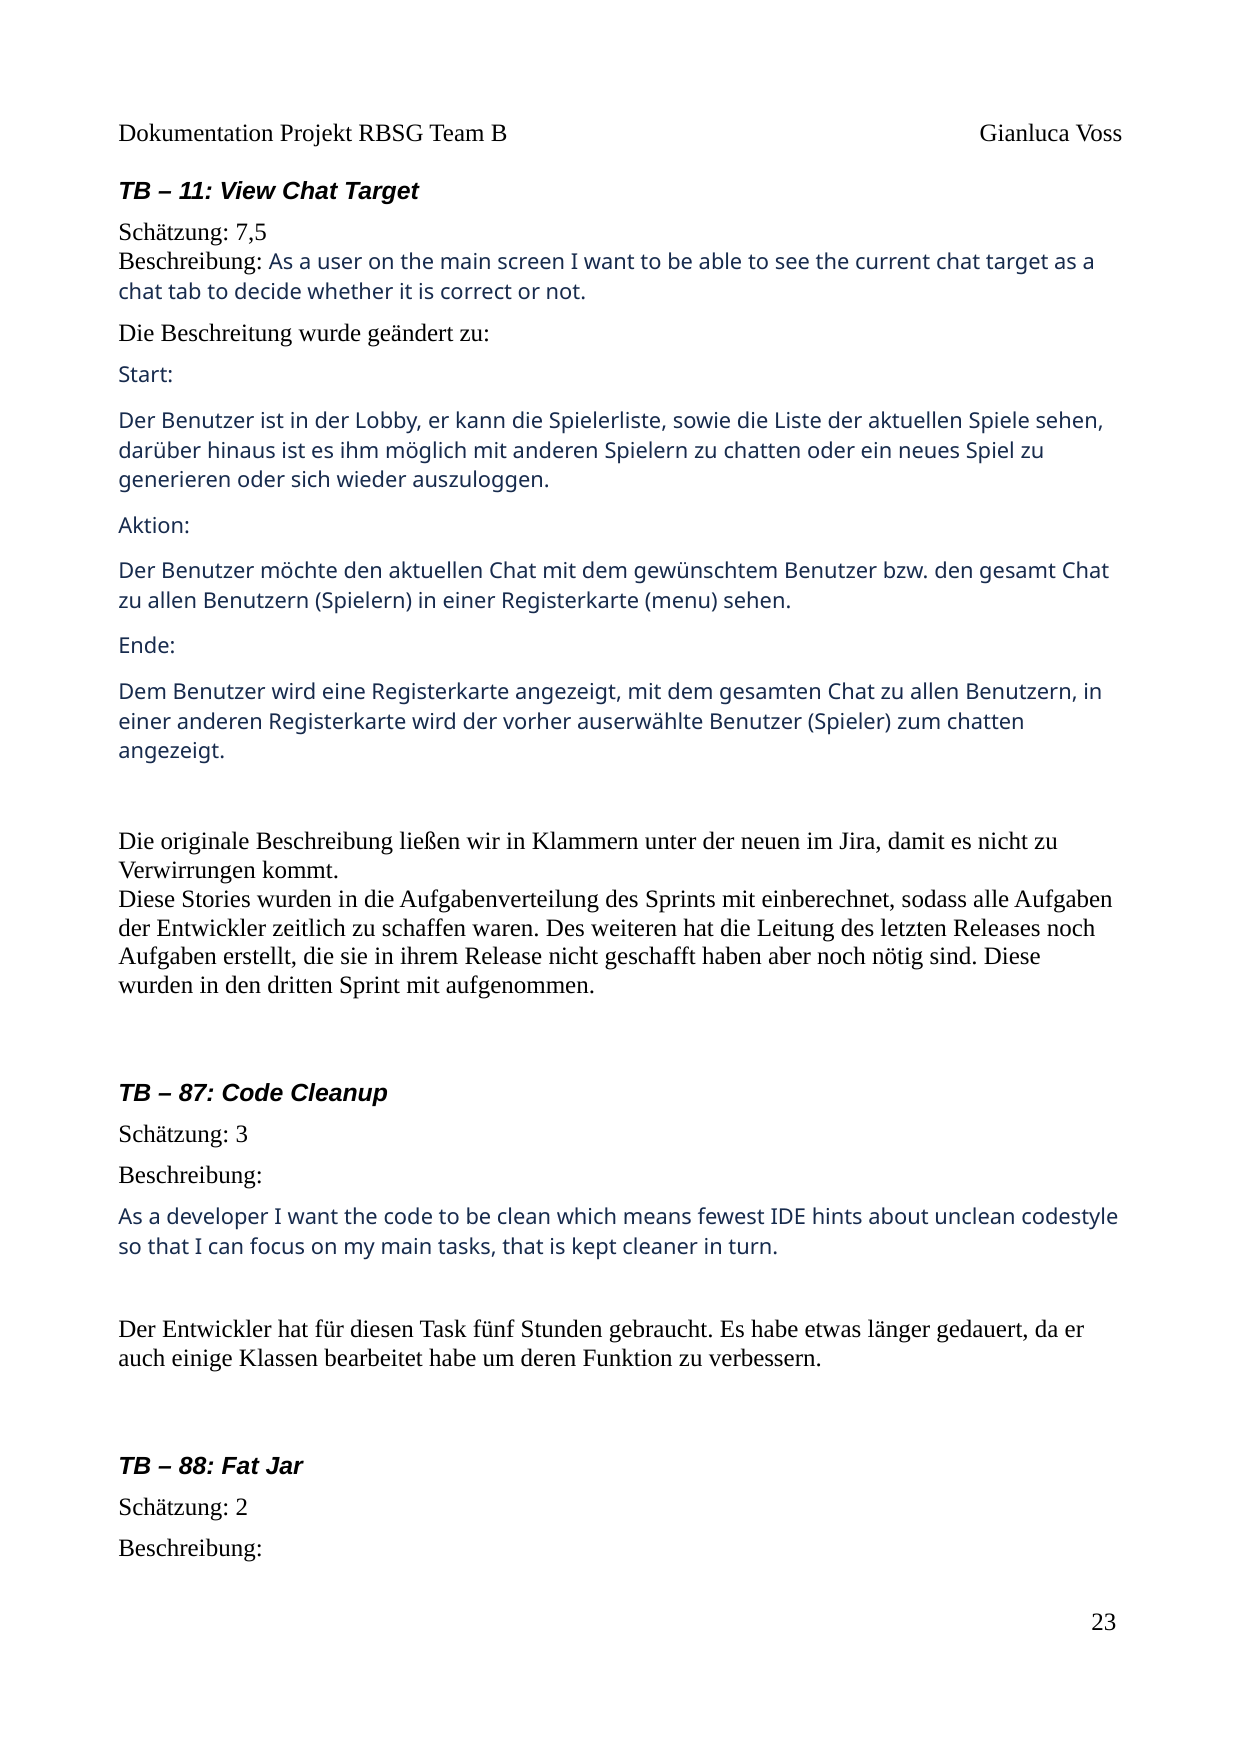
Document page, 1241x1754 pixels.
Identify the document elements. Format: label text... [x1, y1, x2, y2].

text Diese Stories wurden in die Aufgabenverteilung des Sprints mit einberechnet, sodass alle Aufgaben der Entwickler zeitlich zu schaffen waren. Des weiteren hat die Leitung des letzten Releases noch Aufgaben erstellt, die sie in ihrem Release nicht geschafft haben aber noch nötig sind. Diese wurden in den dritten Sprint mit aufgenommen. [118, 884, 1122, 999]
text Start: [118, 359, 1122, 389]
text Beschreibung: As a user on the main screen I want to be able to see the current chat target as a chat tab to decide whether it is correct or not. [118, 246, 1122, 306]
text Dem Benutzer wird eine Registerkarte angezeigt, mit dem gesamten Chat zu allen Benutzern, in einer anderen Registerkarte wird der vorher auserwählte Benutzer (Spieler) zum chatten angezeigt. [118, 676, 1122, 765]
text Der Entwickler hat für diesen Task fünf Stunden gebraucht. Es habe etwas länger gedauert, da er auch einige Klassen bearbeitet habe um deren Funktion zu verbessern. [118, 1314, 1122, 1372]
text Ende: [118, 631, 1122, 660]
text Schätzung: 7,5 [118, 217, 1122, 246]
subtitle TB – 11: View Chat Target [118, 176, 1122, 205]
subtitle TB – 88: Fat Jar [118, 1451, 1122, 1479]
text Der Benutzer ist in der Lobby, er kann die Spielerliste, sowie die Liste der aktuellen Spiele sehen, darüber hinaus ist es ihm möglich mit anderen Spielern zu chatten oder ein neues Spiel zu generieren oder sich wieder auszuloggen. [118, 405, 1122, 494]
subtitle TB – 87: Code Cleanup [118, 1078, 1122, 1106]
text Schätzung: 3 [118, 1119, 1122, 1147]
text As a developer I want the code to be clean which means fewest IDE hints about unclean codestyle so that I can focus on my main tasks, that is kept cleaner in turn. [118, 1201, 1122, 1261]
text Die Beschreitung wurde geändert zu: [118, 318, 1122, 347]
text Aktion: [118, 510, 1122, 540]
text Schätzung: 2 [118, 1492, 1122, 1521]
text Die originale Beschreibung ließen wir in Klammern unter der neuen im Jira, damit es nicht zu Verwirrungen kommt. [118, 826, 1122, 884]
text Beschreibung: [118, 1160, 1122, 1189]
text Der Benutzer möchte den aktuellen Chat mit dem gewünschtem Benutzer bzw. den gesamt Chat zu allen Benutzern (Spielern) in einer Registerkarte (menu) sehen. [118, 555, 1122, 615]
text Beschreibung: [118, 1533, 1122, 1562]
